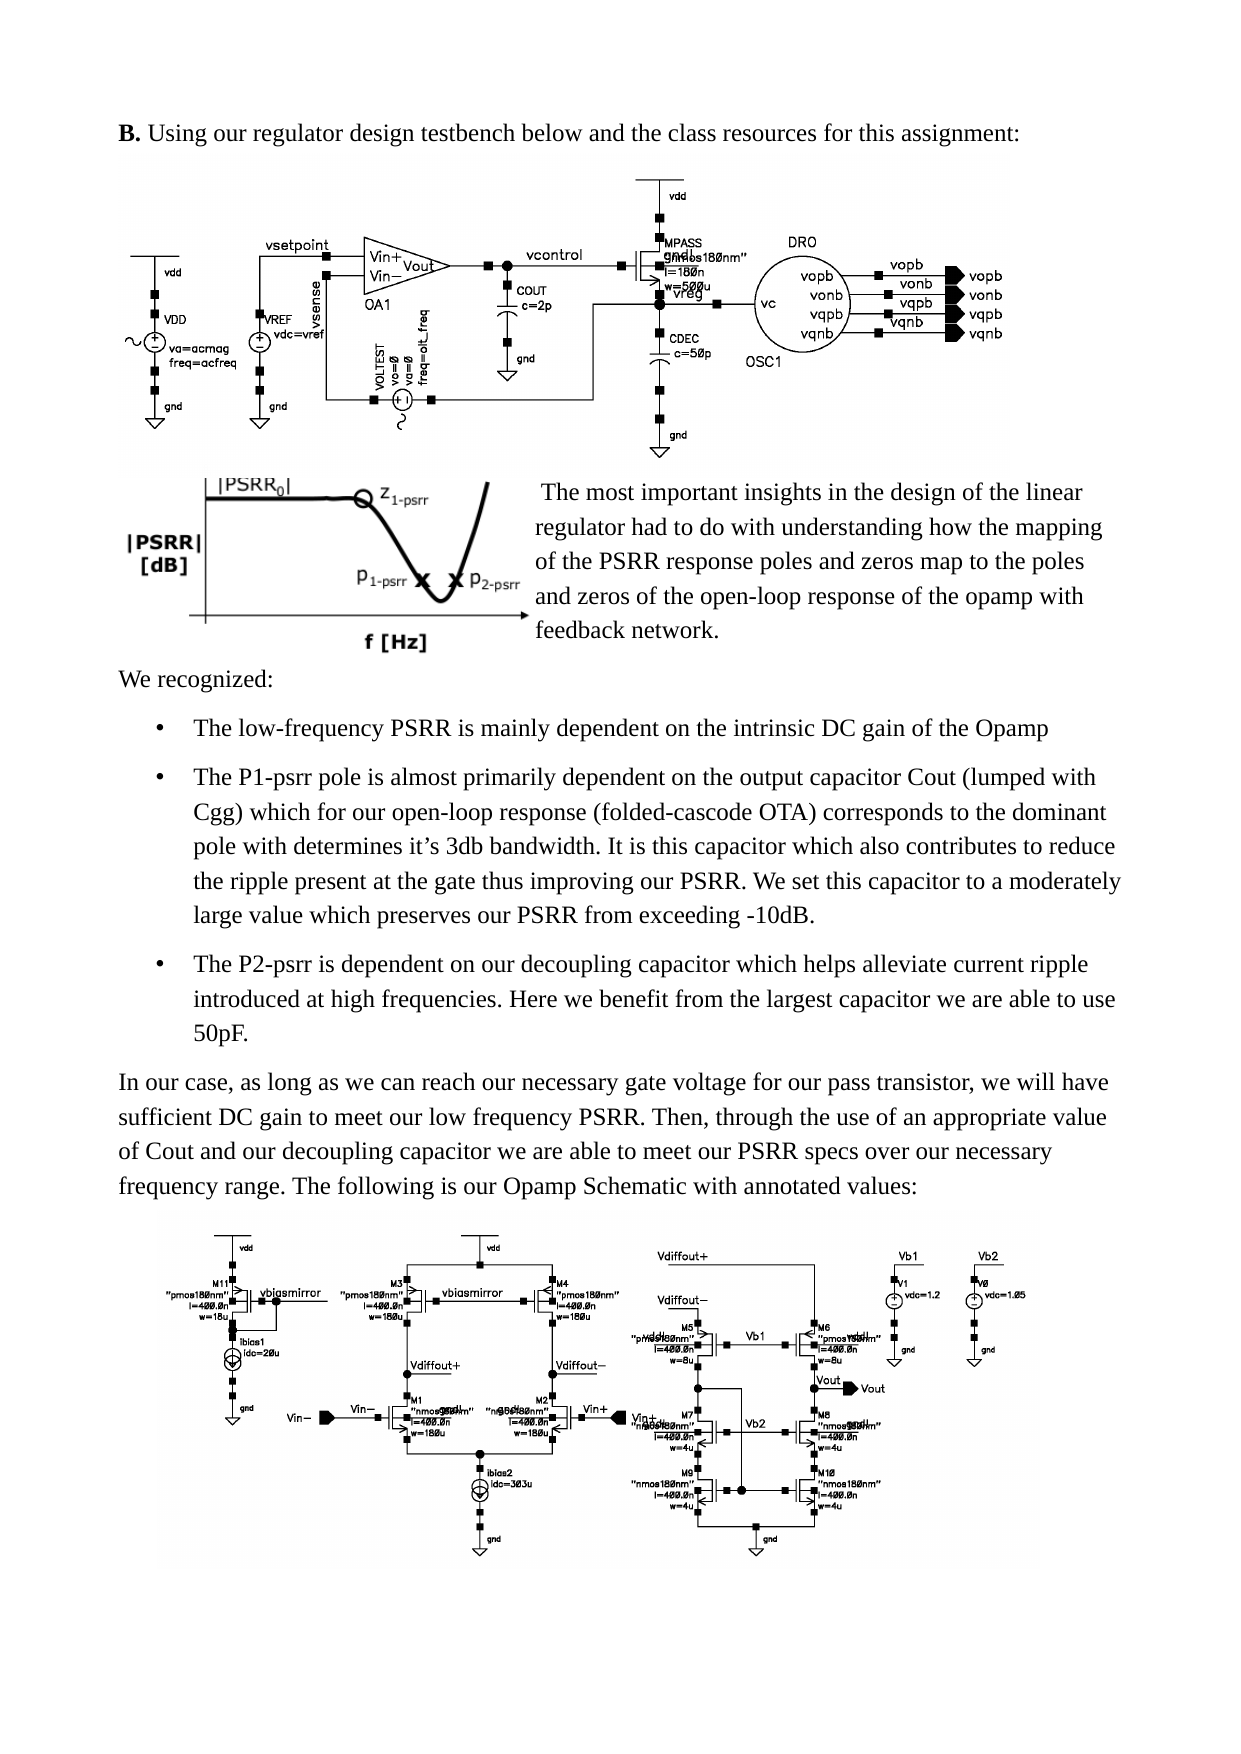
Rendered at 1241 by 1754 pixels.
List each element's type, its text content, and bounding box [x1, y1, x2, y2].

text B. Using our regulator design testbench below and the class resources for this assignment: [118, 118, 1122, 147]
picture [156, 1210, 1040, 1569]
text We recognized: [118, 664, 1122, 693]
text In our case, as long as we can reach our necessary gate voltage for our pass transistor, we will have sufficient DC gain to meet our low frequency PSRR. Then, through the use of an appropriate value of Cout and our decoupling capacitor we are able to meet our PSRR specs over our necessary frequency range. The following is our Opamp Schematic with annotated values: [118, 1067, 1122, 1200]
list The P2-psrr is dependent on our decoupling capacitor which helps alleviate current ripple introduced at high frequencies. Here we benefit from the largest capacitor we are able to use 50pF. [156, 949, 1122, 1047]
list The P1-psrr pole is almost primarily dependent on the output capacitor Cout (lumped with Cgg) which for our open-loop response (folded-cascode OTA) corresponds to the dominant pole with determines it’s 3db bandwidth. It is this capacitor which also contributes to reduce the ripple present at the gate thus improving our PSRR. We set this capacitor to a moderately large value which preserves our PSRR from exceeding -10dB. [156, 762, 1122, 929]
picture [118, 153, 1010, 664]
text The most important insights in the design of the linear regulator had to do with understanding how the mapping of the PSRR response poles and zeros map to the poles and zeros of the open-loop response of the opamp with feedback network. [535, 167, 1122, 644]
list The low-frequency PSRR is mainly dependent on the intrinsic DC gain of the Opamp [156, 713, 1122, 742]
